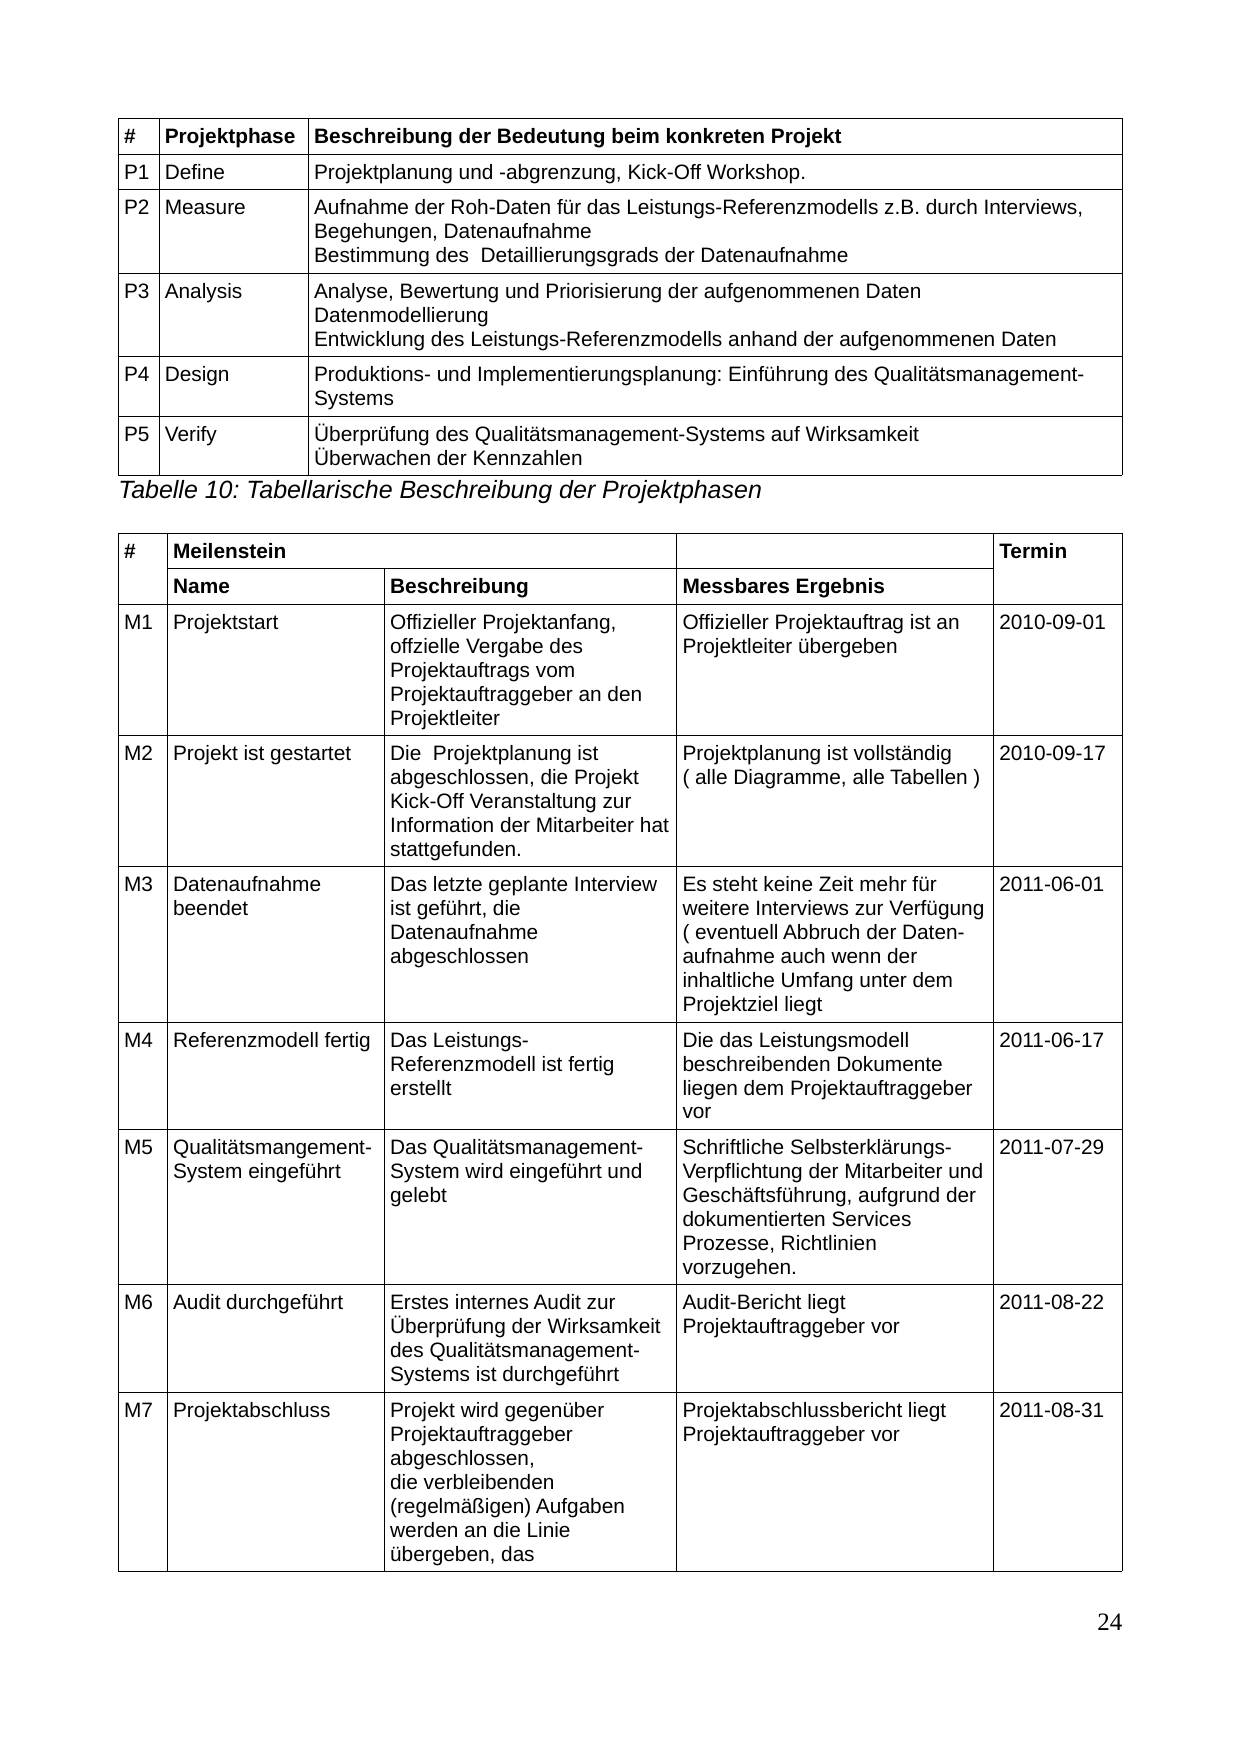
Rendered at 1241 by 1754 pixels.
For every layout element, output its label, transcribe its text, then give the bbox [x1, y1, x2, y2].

table_cell 2011-08-31 [994, 1393, 1122, 1571]
table_cell Referenzmodell fertig [168, 1023, 384, 1129]
table_cell Name [168, 569, 384, 604]
table_cell Datenaufnahme beendet [168, 867, 384, 1022]
table_cell Projektabschlussbericht liegt Projektauftraggeber vor [677, 1393, 993, 1571]
table_cell Beschreibung [385, 569, 676, 604]
table_cell M7 [119, 1393, 167, 1571]
table_cell 2011-06-17 [994, 1023, 1122, 1129]
table_cell Define [160, 155, 308, 189]
table_header [677, 534, 993, 568]
table_cell 2010-09-17 [994, 736, 1122, 866]
table_cell Produktions- und Implementierungsplanung: Einführung des Qualitätsmanagement-Systems [309, 357, 1122, 416]
table_cell Analysis [160, 274, 308, 356]
table_cell Überprüfung des Qualitätsmanagement-Systems auf Wirksamkeit Überwachen der Kennzahlen [309, 417, 1122, 475]
table_cell 2010-09-01 [994, 605, 1122, 735]
table_cell Projekt ist gestartet [168, 736, 384, 866]
table_cell Es steht keine Zeit mehr für weitere Interviews zur Verfügung ( eventuell Abbruch der Daten-aufnahme auch wenn der inhaltliche Umfang unter dem Projektziel liegt [677, 867, 993, 1022]
table_cell Messbares Ergebnis [677, 569, 993, 604]
table_cell Offizieller Projektanfang, offzielle Vergabe des Projektauftrags vom Projektauftraggeber an den Projektleiter [385, 605, 676, 735]
table_cell P1 [119, 155, 159, 189]
table_cell Projekt wird gegenüber Projektauftraggeber abgeschlossen, die verbleibenden (regelmäßigen) Aufgaben werden an die Linie übergeben, das [385, 1393, 676, 1571]
table_cell Audit durchgeführt [168, 1285, 384, 1392]
table_cell P3 [119, 274, 159, 356]
table_cell M5 [119, 1130, 167, 1284]
table_cell Das Leistungs-Referenzmodell ist fertig erstellt [385, 1023, 676, 1129]
table_header Beschreibung der Bedeutung beim konkreten Projekt [309, 119, 1122, 154]
table_header # [119, 534, 167, 604]
table_cell 2011-06-01 [994, 867, 1122, 1022]
table_cell 2011-08-22 [994, 1285, 1122, 1392]
table_cell Measure [160, 190, 308, 273]
table_cell 2011-07-29 [994, 1130, 1122, 1284]
table_cell M4 [119, 1023, 167, 1129]
table_cell Aufnahme der Roh-Daten für das Leistungs-Referenzmodells z.B. durch Interviews, Begehungen, Datenaufnahme Bestimmung des Detaillierungsgrads der Datenaufnahme [309, 190, 1122, 273]
table_cell Projektabschluss [168, 1393, 384, 1571]
table_cell Die Projektplanung ist abgeschlossen, die Projekt Kick-Off Veranstaltung zur Information der Mitarbeiter hat stattgefunden. [385, 736, 676, 866]
table_cell M3 [119, 867, 167, 1022]
table_header Termin [994, 534, 1122, 604]
table_header # [119, 119, 159, 154]
table_cell Projektplanung und -abgrenzung, Kick-Off Workshop. [309, 155, 1122, 189]
table_cell Das Qualitätsmanagement-System wird eingeführt und gelebt [385, 1130, 676, 1284]
table_cell P4 [119, 357, 159, 416]
table_cell Offizieller Projektauftrag ist an Projektleiter übergeben [677, 605, 993, 735]
table_header Meilenstein [168, 534, 676, 568]
table_cell M6 [119, 1285, 167, 1392]
table_cell M2 [119, 736, 167, 866]
table_cell Audit-Bericht liegt Projektauftraggeber vor [677, 1285, 993, 1392]
table_cell Die das Leistungsmodell beschreibenden Dokumente liegen dem Projektauftraggeber vor [677, 1023, 993, 1129]
table_cell Projektstart [168, 605, 384, 735]
table_cell Projektplanung ist vollständig ( alle Diagramme, alle Tabellen ) [677, 736, 993, 866]
table_cell Design [160, 357, 308, 416]
table_cell Verify [160, 417, 308, 475]
table_cell Analyse, Bewertung und Priorisierung der aufgenommenen Daten Datenmodellierung Entwicklung des Leistungs-Referenzmodells anhand der aufgenommenen Daten [309, 274, 1122, 356]
table_cell M1 [119, 605, 167, 735]
table_cell P2 [119, 190, 159, 273]
table_cell Erstes internes Audit zur Überprüfung der Wirksamkeit des Qualitätsmanagement-Systems ist durchgeführt [385, 1285, 676, 1392]
table_cell Qualitätsmangement-System eingeführt [168, 1130, 384, 1284]
table_header Projektphase [160, 119, 308, 154]
text Tabelle 10: Tabellarische Beschreibung der Projektphasen [118, 476, 1122, 504]
table_cell Schriftliche Selbsterklärungs-Verpflichtung der Mitarbeiter und Geschäftsführung, aufgrund der dokumentierten Services Prozesse, Richtlinien vorzugehen. [677, 1130, 993, 1284]
table_cell Das letzte geplante Interview ist geführt, die Datenaufnahme abgeschlossen [385, 867, 676, 1022]
table_cell P5 [119, 417, 159, 475]
